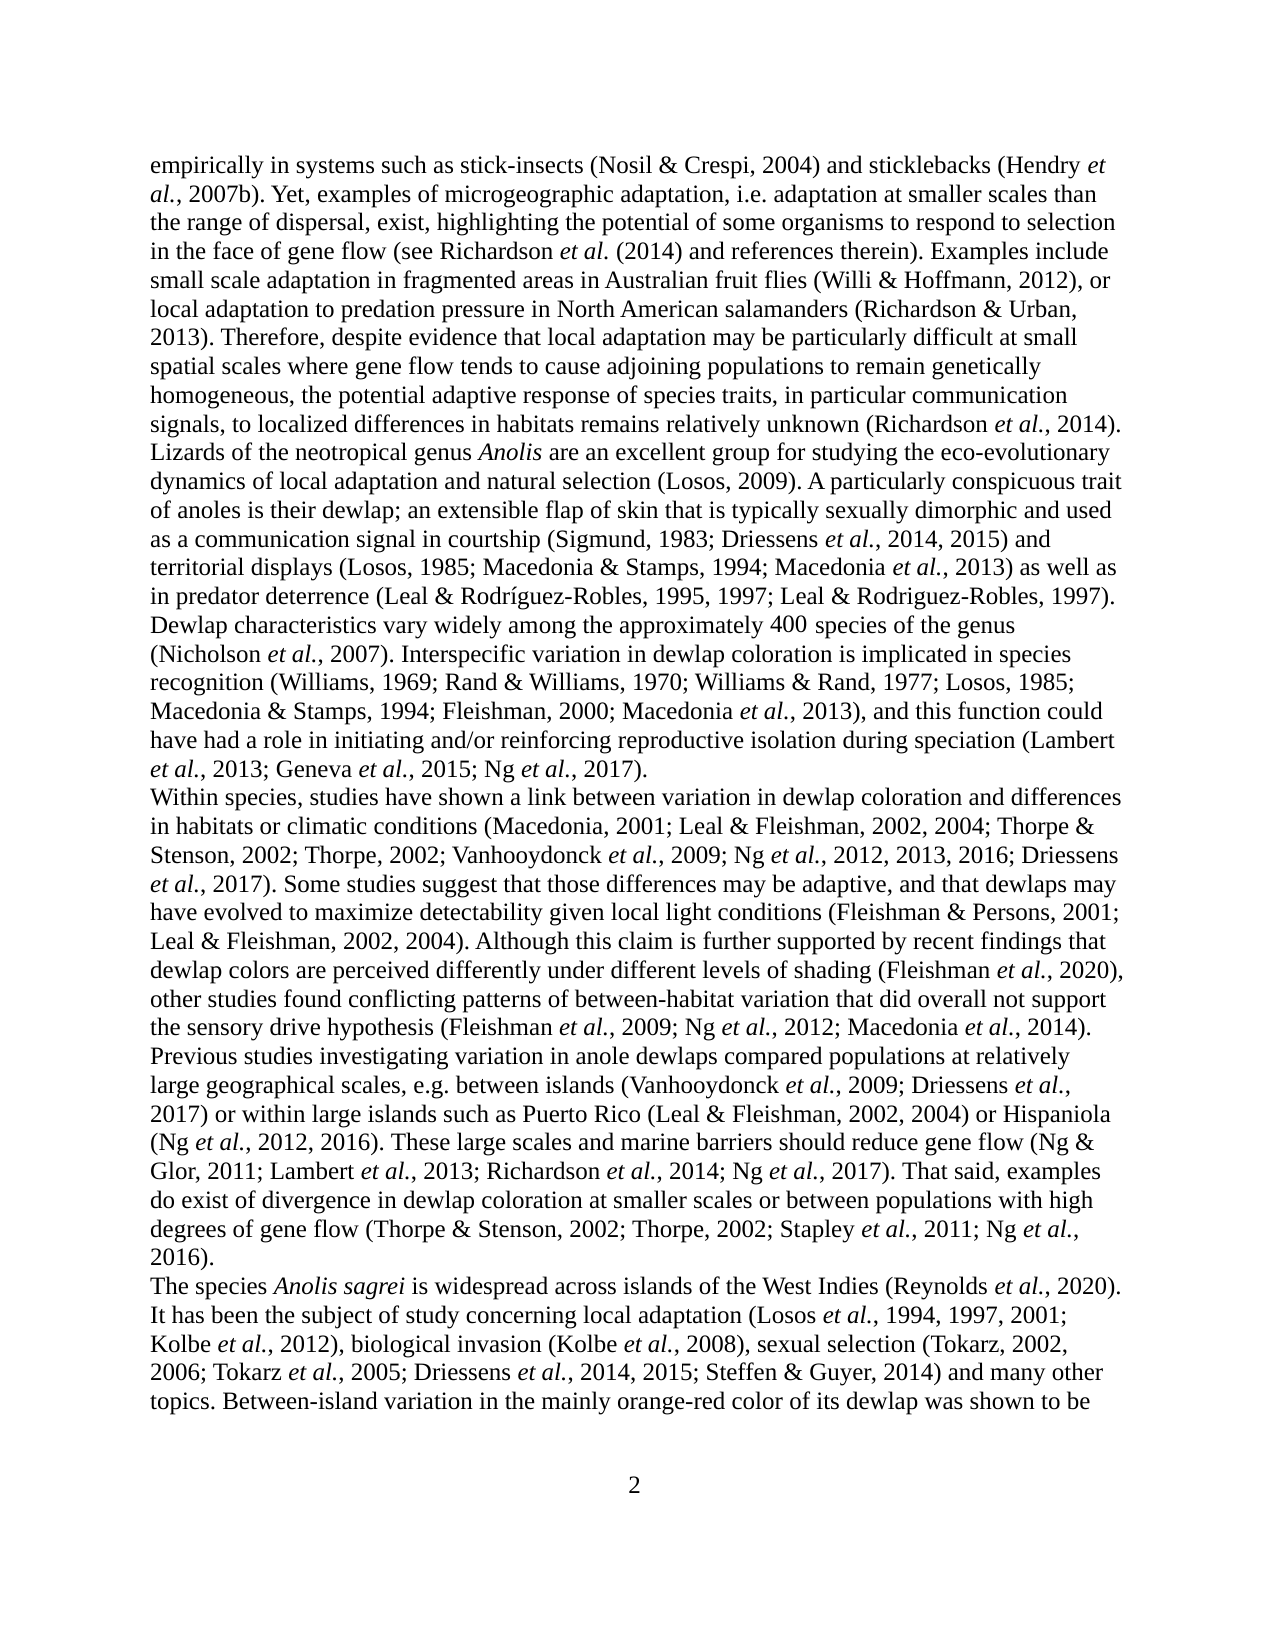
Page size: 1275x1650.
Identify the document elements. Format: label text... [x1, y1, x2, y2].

text empirically in systems such as stick-insects (Nosil & Crespi, 2004) and sticklebacks (Hendry et al., 2007b). Yet, examples of microgeographic adaptation, i.e. adaptation at smaller scales than the range of dispersal, exist, highlighting the potential of some organisms to respond to selection in the face of gene flow (see Richardson et al. (2014) and references therein). Examples include small scale adaptation in fragmented areas in Australian fruit flies (Willi & Hoffmann, 2012), or local adaptation to predation pressure in North American salamanders (Richardson & Urban, 2013). Therefore, despite evidence that local adaptation may be particularly difficult at small spatial scales where gene flow tends to cause adjoining populations to remain genetically homogeneous, the potential adaptive response of species traits, in particular communication signals, to localized differences in habitats remains relatively unknown (Richardson et al., 2014). Lizards of the neotropical genus Anolis are an excellent group for studying the eco-evolutionary dynamics of local adaptation and natural selection (Losos, 2009). A particularly conspicuous trait of anoles is their dewlap; an extensible flap of skin that is typically sexually dimorphic and used as a communication signal in courtship (Sigmund, 1983; Driessens et al., 2014, 2015) and territorial displays (Losos, 1985; Macedonia & Stamps, 1994; Macedonia et al., 2013) as well as in predator deterrence (Leal & Rodríguez-Robles, 1995, 1997; Leal & Rodriguez-Robles, 1997). Dewlap characteristics vary widely among the approximately species of the genus (Nicholson et al., 2007). Interspecific variation in dewlap coloration is implicated in species recognition (Williams, 1969; Rand & Williams, 1970; Williams & Rand, 1977; Losos, 1985; Macedonia & Stamps, 1994; Fleishman, 2000; Macedonia et al., 2013), and this function could have had a role in initiating and/or reinforcing reproductive isolation during speciation (Lambert et al., 2013; Geneva et al., 2015; Ng et al., 2017). Within species, studies have shown a link between variation in dewlap coloration and differences in habitats or climatic conditions (Macedonia, 2001; Leal & Fleishman, 2002, 2004; Thorpe & Stenson, 2002; Thorpe, 2002; Vanhooydonck et al., 2009; Ng et al., 2012, 2013, 2016; Driessens et al., 2017). Some studies suggest that those differences may be adaptive, and that dewlaps may have evolved to maximize detectability given local light conditions (Fleishman & Persons, 2001; Leal & Fleishman, 2002, 2004). Although this claim is further supported by recent findings that dewlap colors are perceived differently under different levels of shading (Fleishman et al., 2020), other studies found conflicting patterns of between-habitat variation that did overall not support the sensory drive hypothesis (Fleishman et al., 2009; Ng et al., 2012; Macedonia et al., 2014). Previous studies investigating variation in anole dewlaps compared populations at relatively large geographical scales, e.g. between islands (Vanhooydonck et al., 2009; Driessens et al., 2017) or within large islands such as Puerto Rico (Leal & Fleishman, 2002, 2004) or Hispaniola (Ng et al., 2012, 2016). These large scales and marine barriers should reduce gene flow (Ng & Glor, 2011; Lambert et al., 2013; Richardson et al., 2014; Ng et al., 2017). That said, examples do exist of divergence in dewlap coloration at smaller scales or between populations with high degrees of gene flow (Thorpe & Stenson, 2002; Thorpe, 2002; Stapley et al., 2011; Ng et al., 2016). The species Anolis sagrei is widespread across islands of the West Indies (Reynolds et al., 2020). It has been the subject of study concerning local adaptation (Losos et al., 1994, 1997, 2001; Kolbe et al., 2012), biological invasion (Kolbe et al., 2008), sexual selection (Tokarz, 2002, 2006; Tokarz et al., 2005; Driessens et al., 2014, 2015; Steffen & Guyer, 2014) and many other topics. Between-island variation in the mainly orange-red color of its dewlap was shown to be [150, 150, 1125, 1415]
